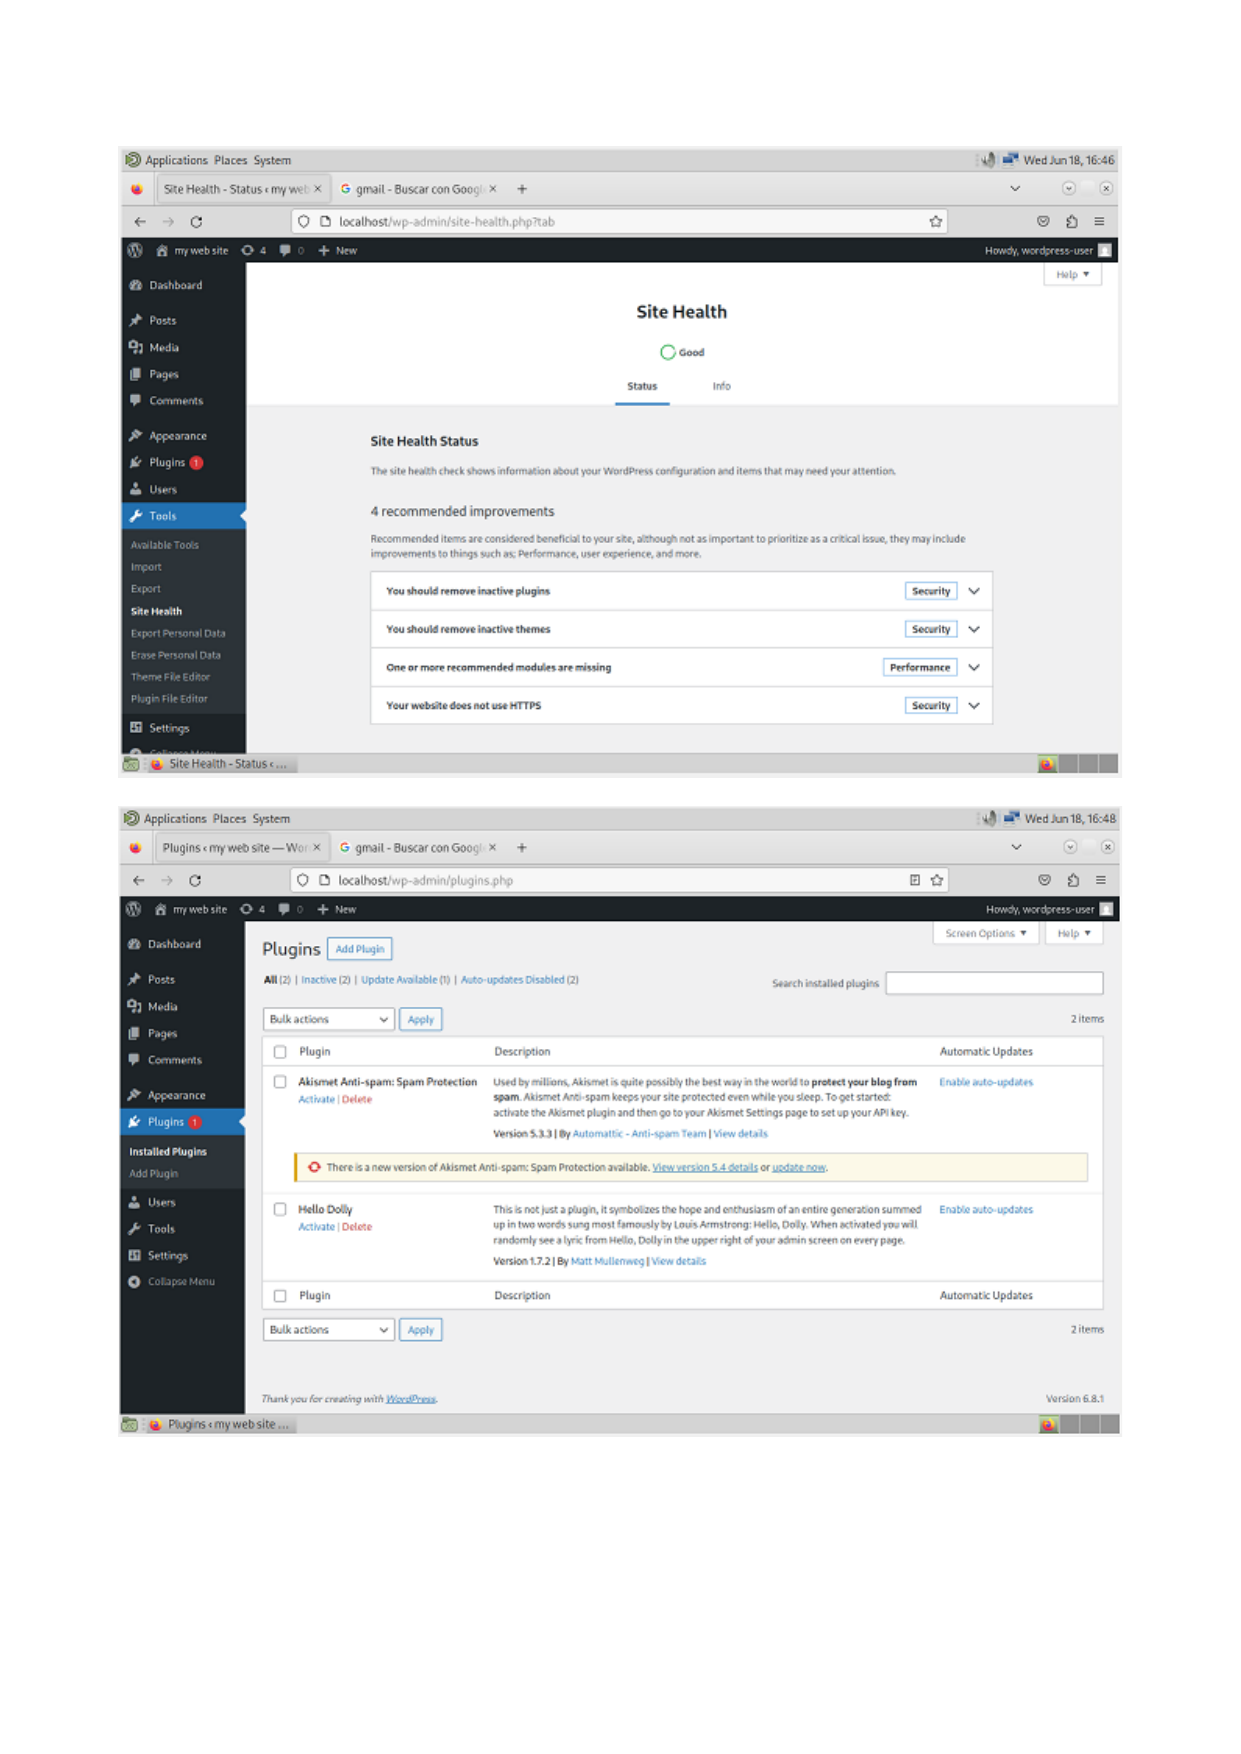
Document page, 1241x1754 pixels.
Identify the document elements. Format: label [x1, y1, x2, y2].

picture [118, 146, 1123, 778]
picture [118, 806, 1123, 1437]
